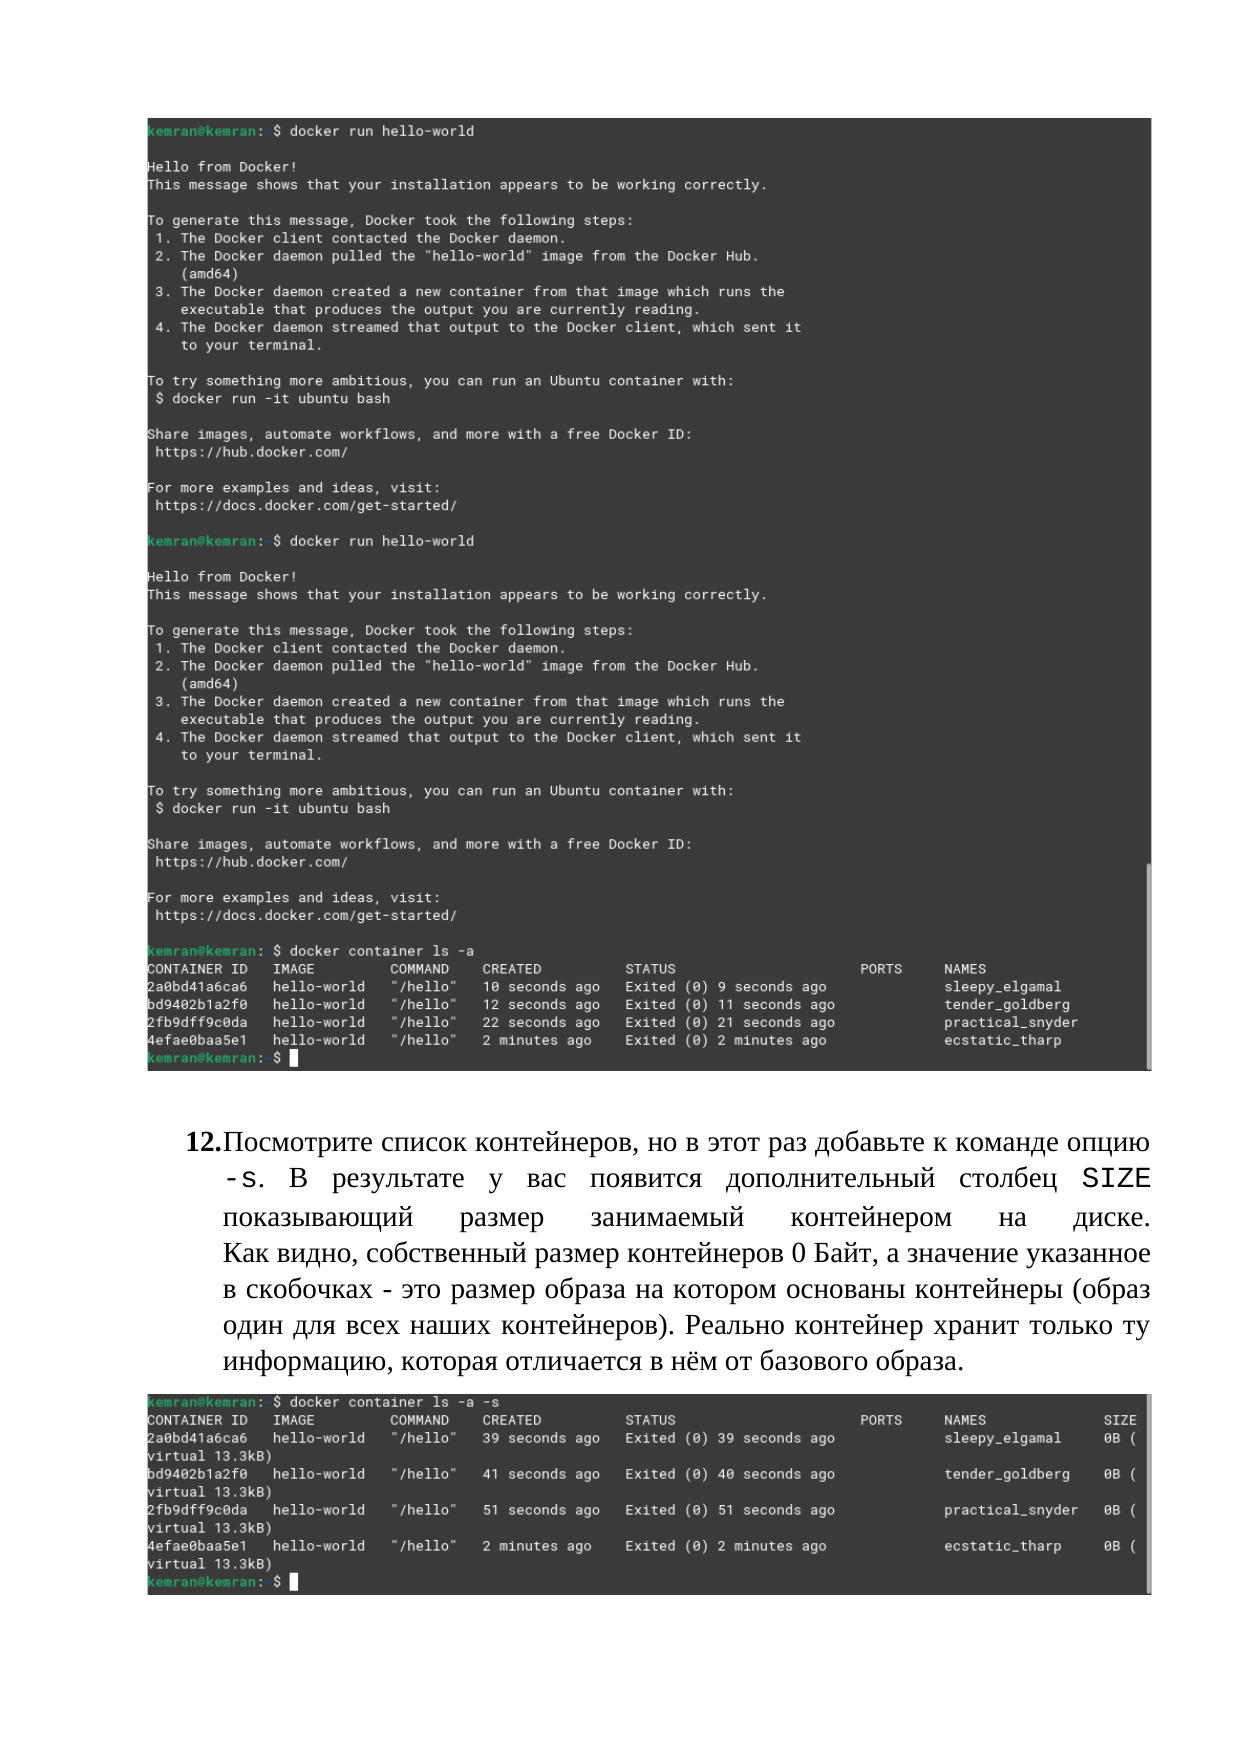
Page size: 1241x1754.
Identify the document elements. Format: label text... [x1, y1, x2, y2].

list Посмотрите список контейнеров, но в этот раз добавьте к команде опцию -s. В результате у вас появится дополнительный столбец SIZE показывающий размер занимаемый контейнером на диске. Как видно, собственный размер контейнеров 0 Байт, а значение указанное в скобочках - это размер образа на котором основаны контейнеры (образ один для всех наших контейнеров). Реально контейнер хранит только ту информацию, которая отличается в нём от базового образа. [185, 1124, 1152, 1377]
picture [147, 1394, 1152, 1595]
picture [147, 118, 1152, 1071]
